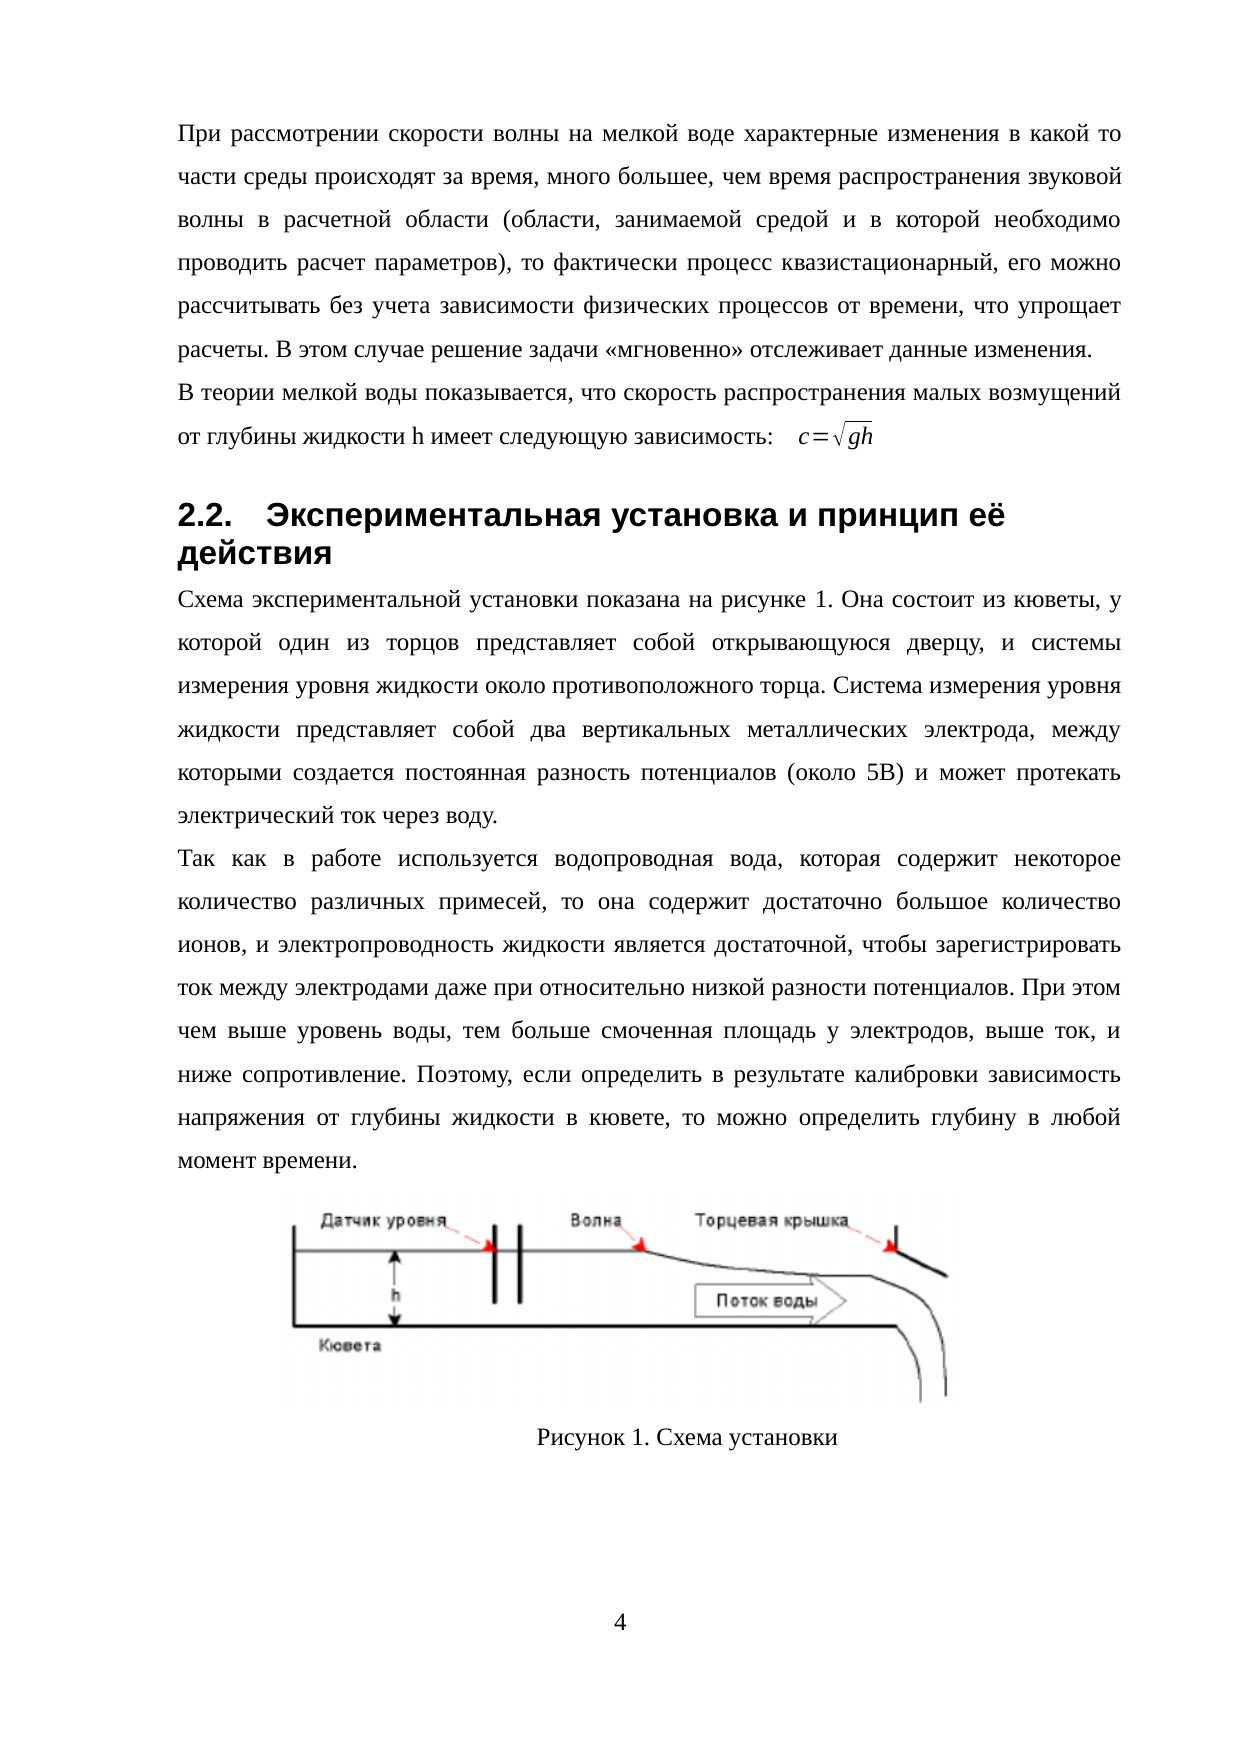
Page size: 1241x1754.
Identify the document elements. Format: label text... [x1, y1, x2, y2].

picture [252, 1188, 1020, 1408]
text Схема экспериментальной установки показана на рисунке 1. Она состоит из кюветы, у которой один из торцов представляет собой открывающуюся дверцу, и системы измерения уровня жидкости около противоположного торца. Система измерения уровня жидкости представляет собой два вертикальных металлических электрода, между которыми создается постоянная разность потенциалов (около 5В) и может протекать электрический ток через воду. [177, 584, 1122, 829]
list Рисунок 1. Схема установки [215, 1422, 1122, 1451]
text При рассмотрении скорости волны на мелкой воде характерные изменения в какой то части среды происходят за время, много большее, чем время распространения звуковой волны в расчетной области (области, занимаемой средой и в которой необходимо проводить расчет параметров), то фактически процесс квазистационарный, его можно рассчитывать без учета зависимости физических процессов от времени, что упрощает расчеты. В этом случае решение задачи «мгновенно» отслеживает данные изменения. [177, 118, 1122, 362]
subtitle Экспериментальная установка и принцип её действия [177, 495, 1093, 572]
text Так как в работе используется водопроводная вода, которая содержит некоторое количество различных примесей, то она содержит достаточно большое количество ионов, и электропроводность жидкости является достаточной, чтобы зарегистрировать ток между электродами даже при относительно низкой разности потенциалов. При этом чем выше уровень воды, тем больше смоченная площадь у электродов, выше ток, и ниже сопротивление. Поэтому, если определить в результате калибровки зависимость напряжения от глубины жидкости в кювете, то можно определить глубину в любой момент времени. [177, 843, 1122, 1174]
text В теории мелкой воды показывается, что скорость распространения малых возмущений от глубины жидкости h имеет следующую зависимость: [177, 377, 1122, 450]
